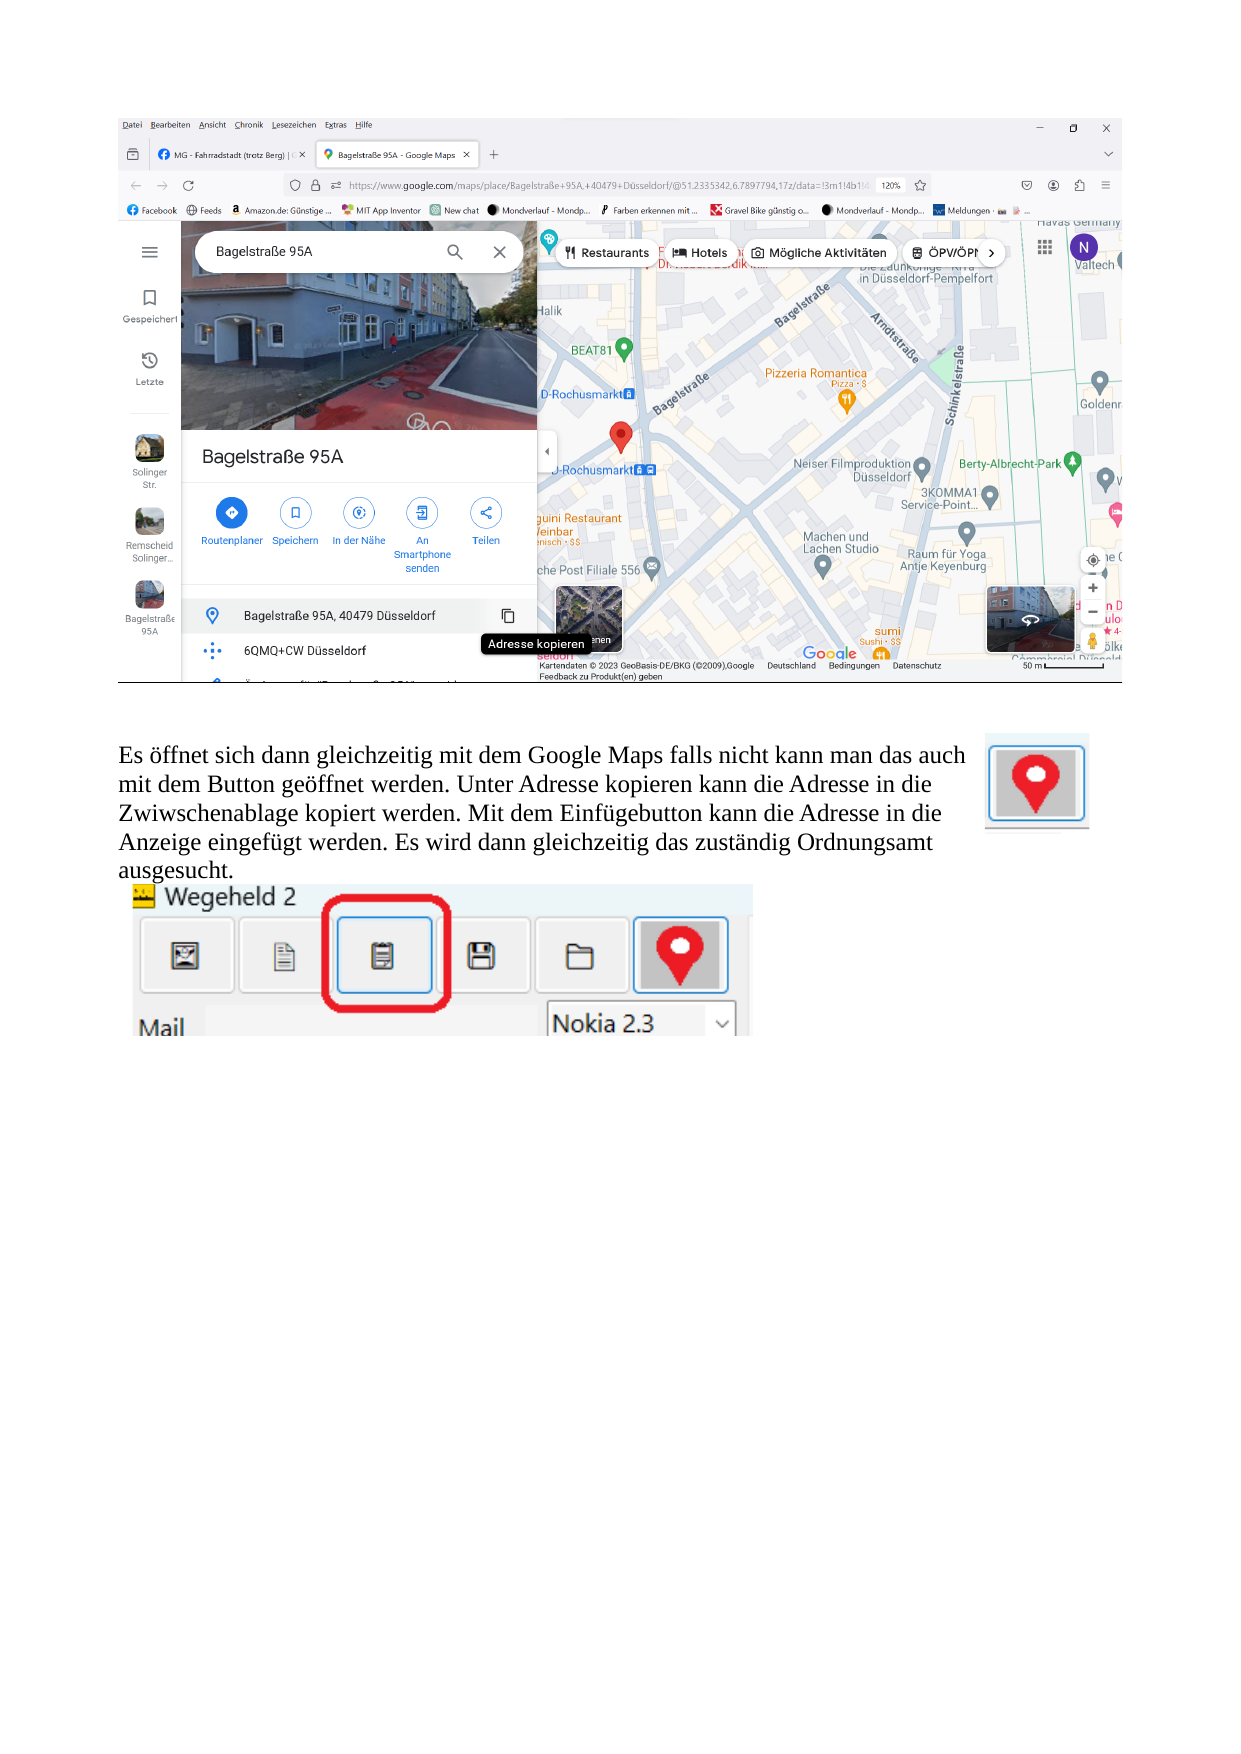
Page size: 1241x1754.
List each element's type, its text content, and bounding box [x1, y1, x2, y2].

picture [118, 118, 1123, 683]
picture [984, 733, 1090, 834]
text Es öffnet sich dann gleichzeitig mit dem Google Maps falls nicht kann man das auch mit dem Button geöffnet werden. Unter Adresse kopieren kann die Adresse in die Zwiwschenablage kopiert werden. Mit dem Einfügebutton kann die Adresse in die Anzeige eingefügt werden. Es wird dann gleichzeitig das zuständig Ordnungsamt ausgesucht. [118, 740, 1122, 884]
